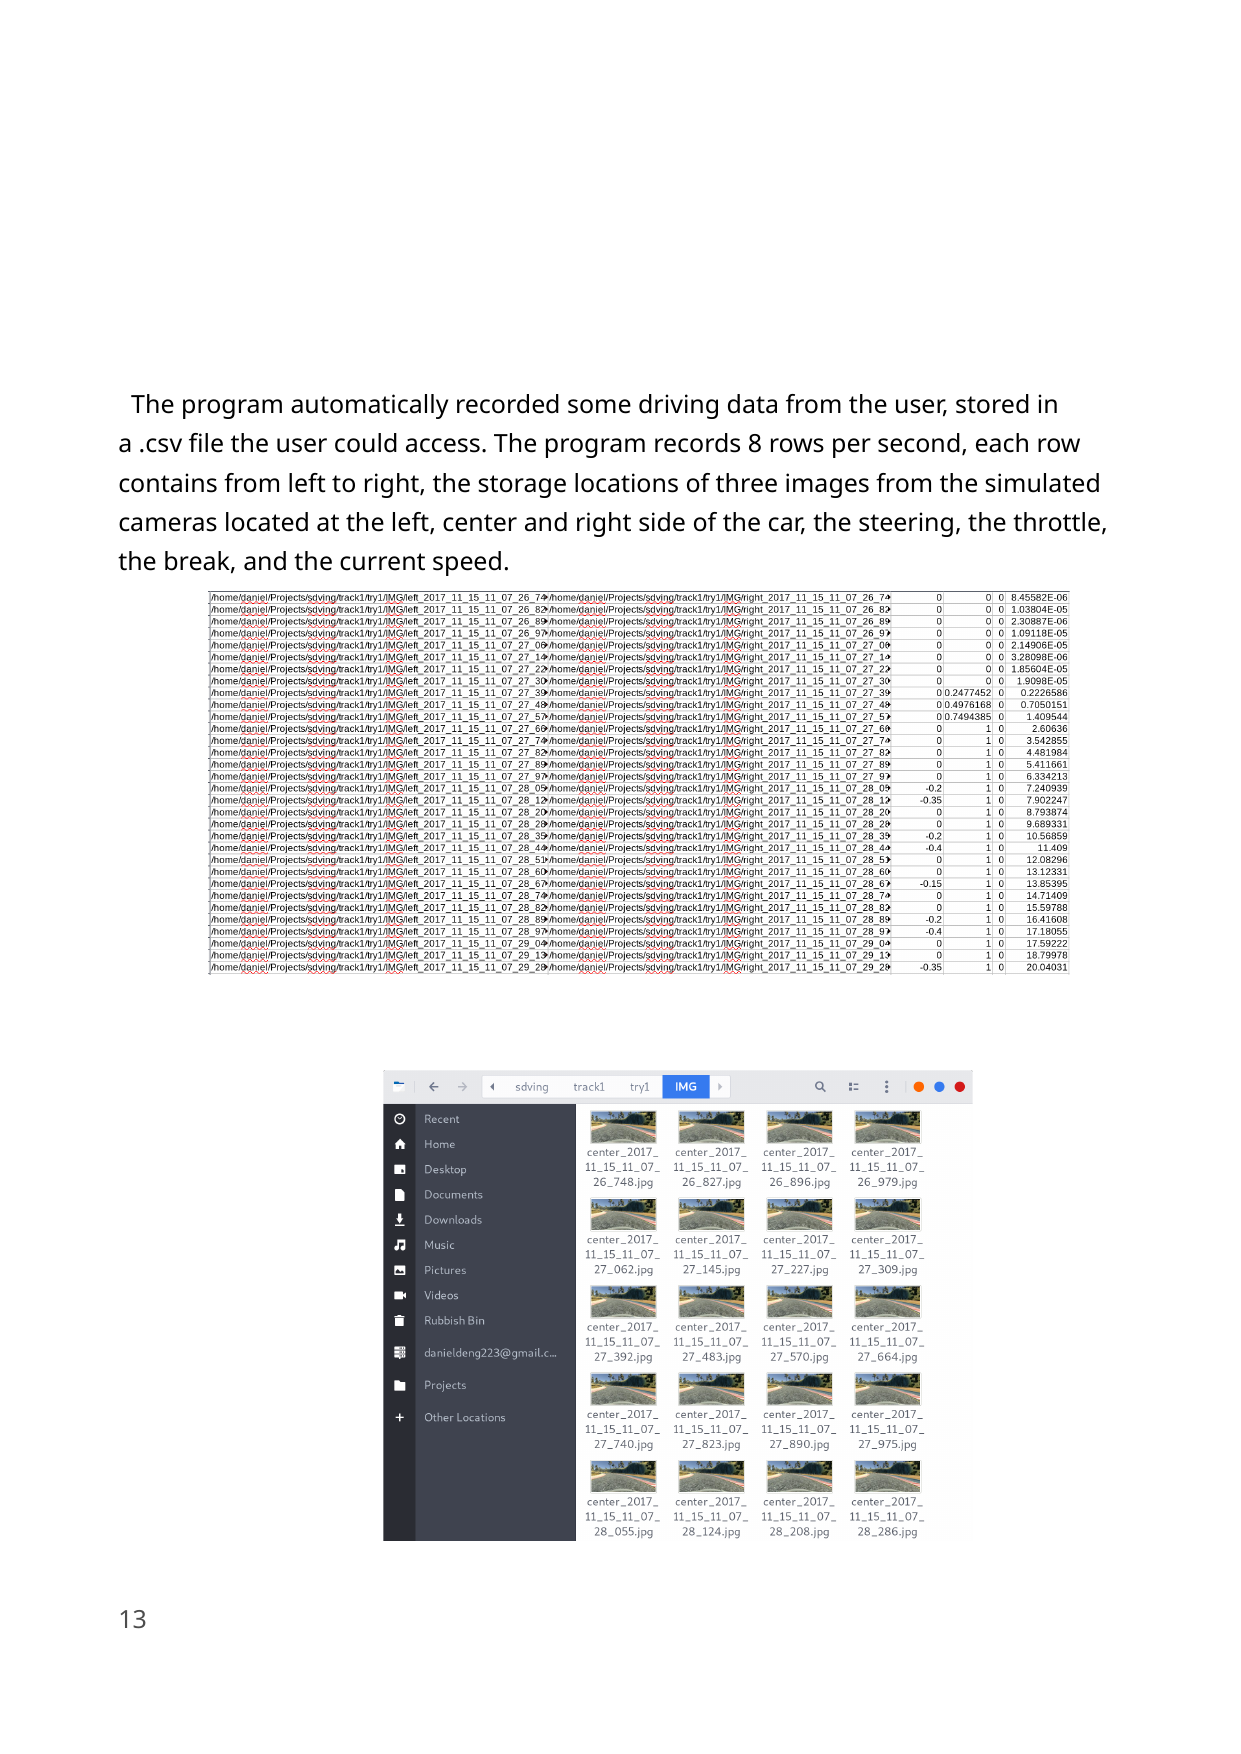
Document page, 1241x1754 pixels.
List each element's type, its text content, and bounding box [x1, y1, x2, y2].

picture [383, 1070, 973, 1541]
picture [208, 591, 1070, 975]
text The program automatically recorded some driving data from the user, stored in a .csv file the user could access. The program records 8 rows per second, each row contains from left to right, the storage locations of three images from the simulated cameras located at the left, center and right side of the car, the steering, the throttle, the break, and the current speed. [118, 387, 1122, 578]
